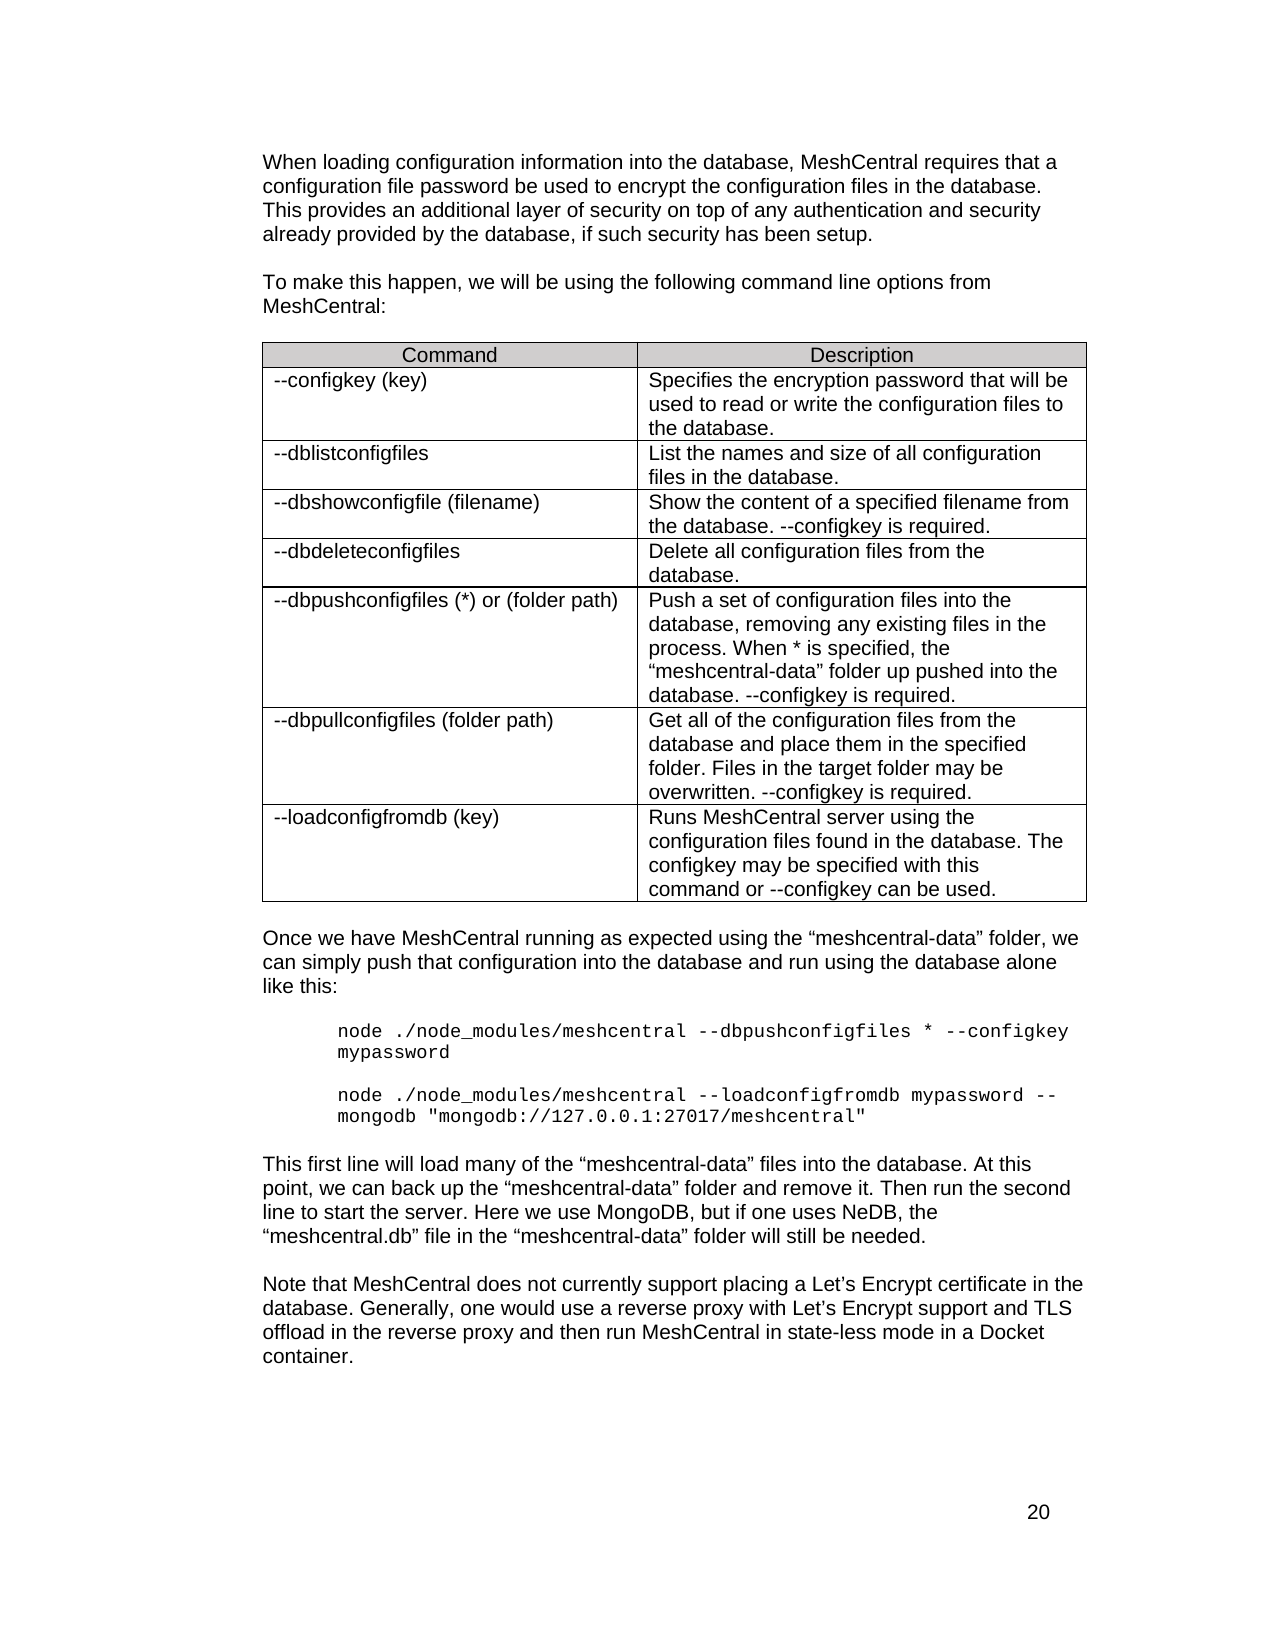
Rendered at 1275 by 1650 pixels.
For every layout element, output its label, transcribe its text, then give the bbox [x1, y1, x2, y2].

table_cell Delete all configuration files from the database. [638, 539, 1086, 586]
table_cell --dblistconfigfiles [263, 441, 637, 488]
table_cell List the names and size of all configuration files in the database. [638, 441, 1086, 488]
table_header Description [638, 343, 1086, 367]
table_cell --loadconfigfromdb (key) [263, 805, 637, 901]
table_cell --dbdeleteconfigfiles [263, 539, 637, 586]
table_cell Runs MeshCentral server using the configuration files found in the database. The configkey may be specified with this command or --configkey can be used. [638, 805, 1086, 901]
text Note that MeshCentral does not currently support placing a Let’s Encrypt certificate in the database. Generally, one would use a reverse proxy with Let’s Encrypt support and TLS offload in the reverse proxy and then run MeshCentral in state-less mode in a Docket container. [262, 1272, 1087, 1368]
text This first line will load many of the “meshcentral-data” files into the database. At this point, we can back up the “meshcentral-data” folder and remove it. Then run the second line to start the server. Here we use MongoDB, but if one uses NeDB, the “meshcentral.db” file in the “meshcentral-data” folder will still be needed. [262, 1152, 1087, 1248]
text node ./node_modules/meshcentral --dbpushconfigfiles * --configkey mypassword [337, 1022, 1087, 1064]
table_cell Push a set of configuration files into the database, removing any existing files in the process. When * is specified, the “meshcentral-data” folder up pushed into the database. --configkey is required. [638, 588, 1086, 707]
table_cell Get all of the configuration files from the database and place them in the specified folder. Files in the target folder may be overwritten. --configkey is required. [638, 708, 1086, 804]
table_cell Show the content of a specified filename from the database. --configkey is required. [638, 490, 1086, 537]
table_cell --dbpullconfigfiles (folder path) [263, 708, 637, 804]
table_header Command [263, 343, 637, 367]
text When loading configuration information into the database, MeshCentral requires that a configuration file password be used to encrypt the configuration files in the database. This provides an additional layer of security on top of any authentication and security already provided by the database, if such security has been setup. [262, 150, 1087, 246]
text Once we have MeshCentral running as expected using the “meshcentral-data” folder, we can simply push that configuration into the database and run using the database alone like this: [262, 926, 1087, 998]
table_cell --dbshowconfigfile (filename) [263, 490, 637, 537]
text node ./node_modules/meshcentral --loadconfigfromdb mypassword --mongodb "mongodb://127.0.0.1:27017/meshcentral" [337, 1086, 1087, 1128]
table_cell Specifies the encryption password that will be used to read or write the configuration files to the database. [638, 368, 1086, 439]
table_cell --dbpushconfigfiles (*) or (folder path) [263, 588, 637, 707]
table_cell --configkey (key) [263, 368, 637, 439]
text To make this happen, we will be using the following command line options from MeshCentral: [262, 270, 1087, 318]
